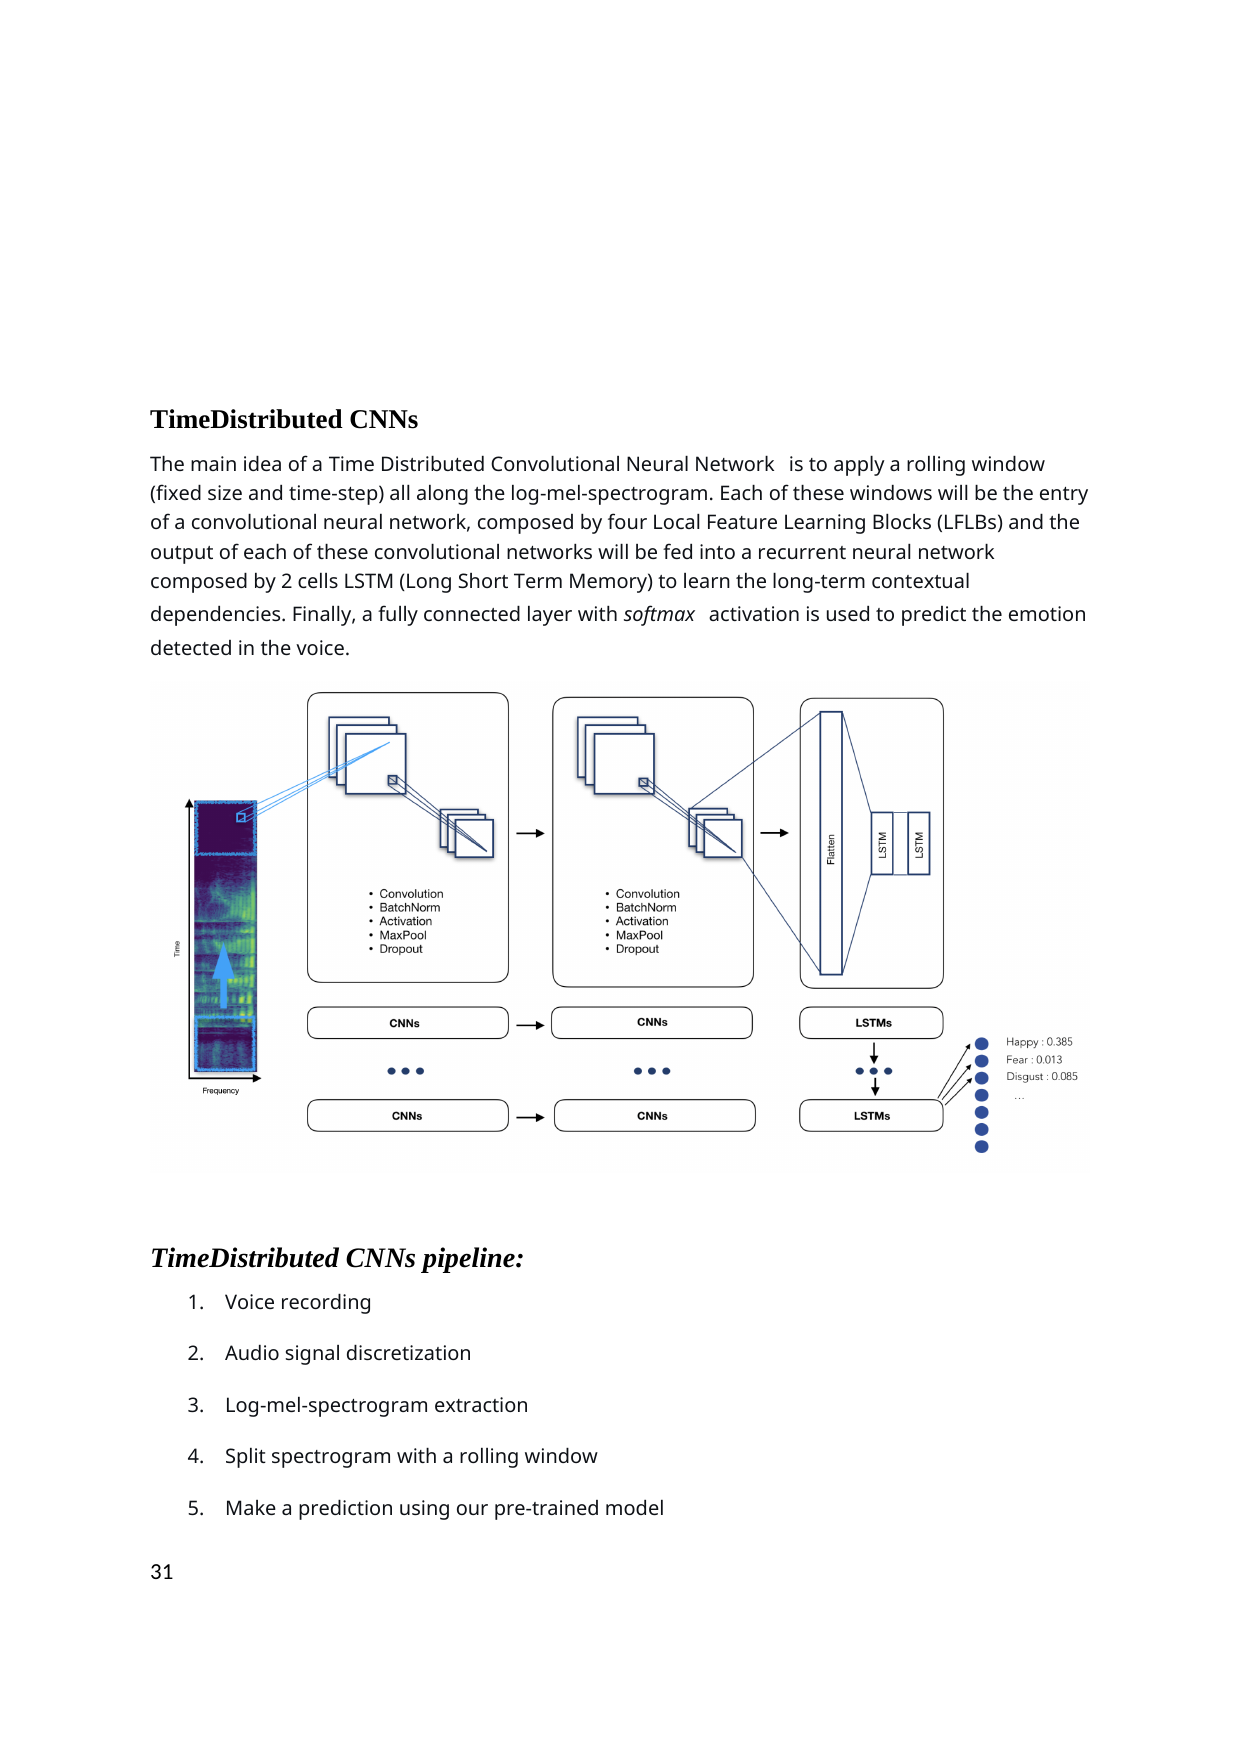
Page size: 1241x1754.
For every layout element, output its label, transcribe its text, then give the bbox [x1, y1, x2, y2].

list Make a prediction using our pre-trained model [187, 1493, 1090, 1521]
text The main idea of a Time Distributed Convolutional Neural Network is to apply a rolling window (fixed size and time-step) all along the log-mel-spectrogram. Each of these windows will be the entry of a convolutional neural network, composed by four Local Feature Learning Blocks (LFLBs) and the output of each of these convolutional networks will be fed into a recurrent neural network composed by 2 cells LSTM (Long Short Term Memory) to learn the long-term contextual dependencies. Finally, a fully connected layer with softmax activation is used to predict the emotion detected in the voice. [150, 450, 1090, 662]
list Split spectrogram with a rolling window [187, 1442, 1090, 1469]
list Audio signal discretization [187, 1339, 1090, 1367]
list Voice recording [187, 1288, 1090, 1315]
list Log-mel-spectrogram extraction [187, 1391, 1090, 1418]
subtitle TimeDistributed CNNs [150, 404, 1090, 435]
picture [150, 681, 1091, 1173]
subtitle TimeDistributed CNNs pipeline: [150, 1241, 1090, 1273]
